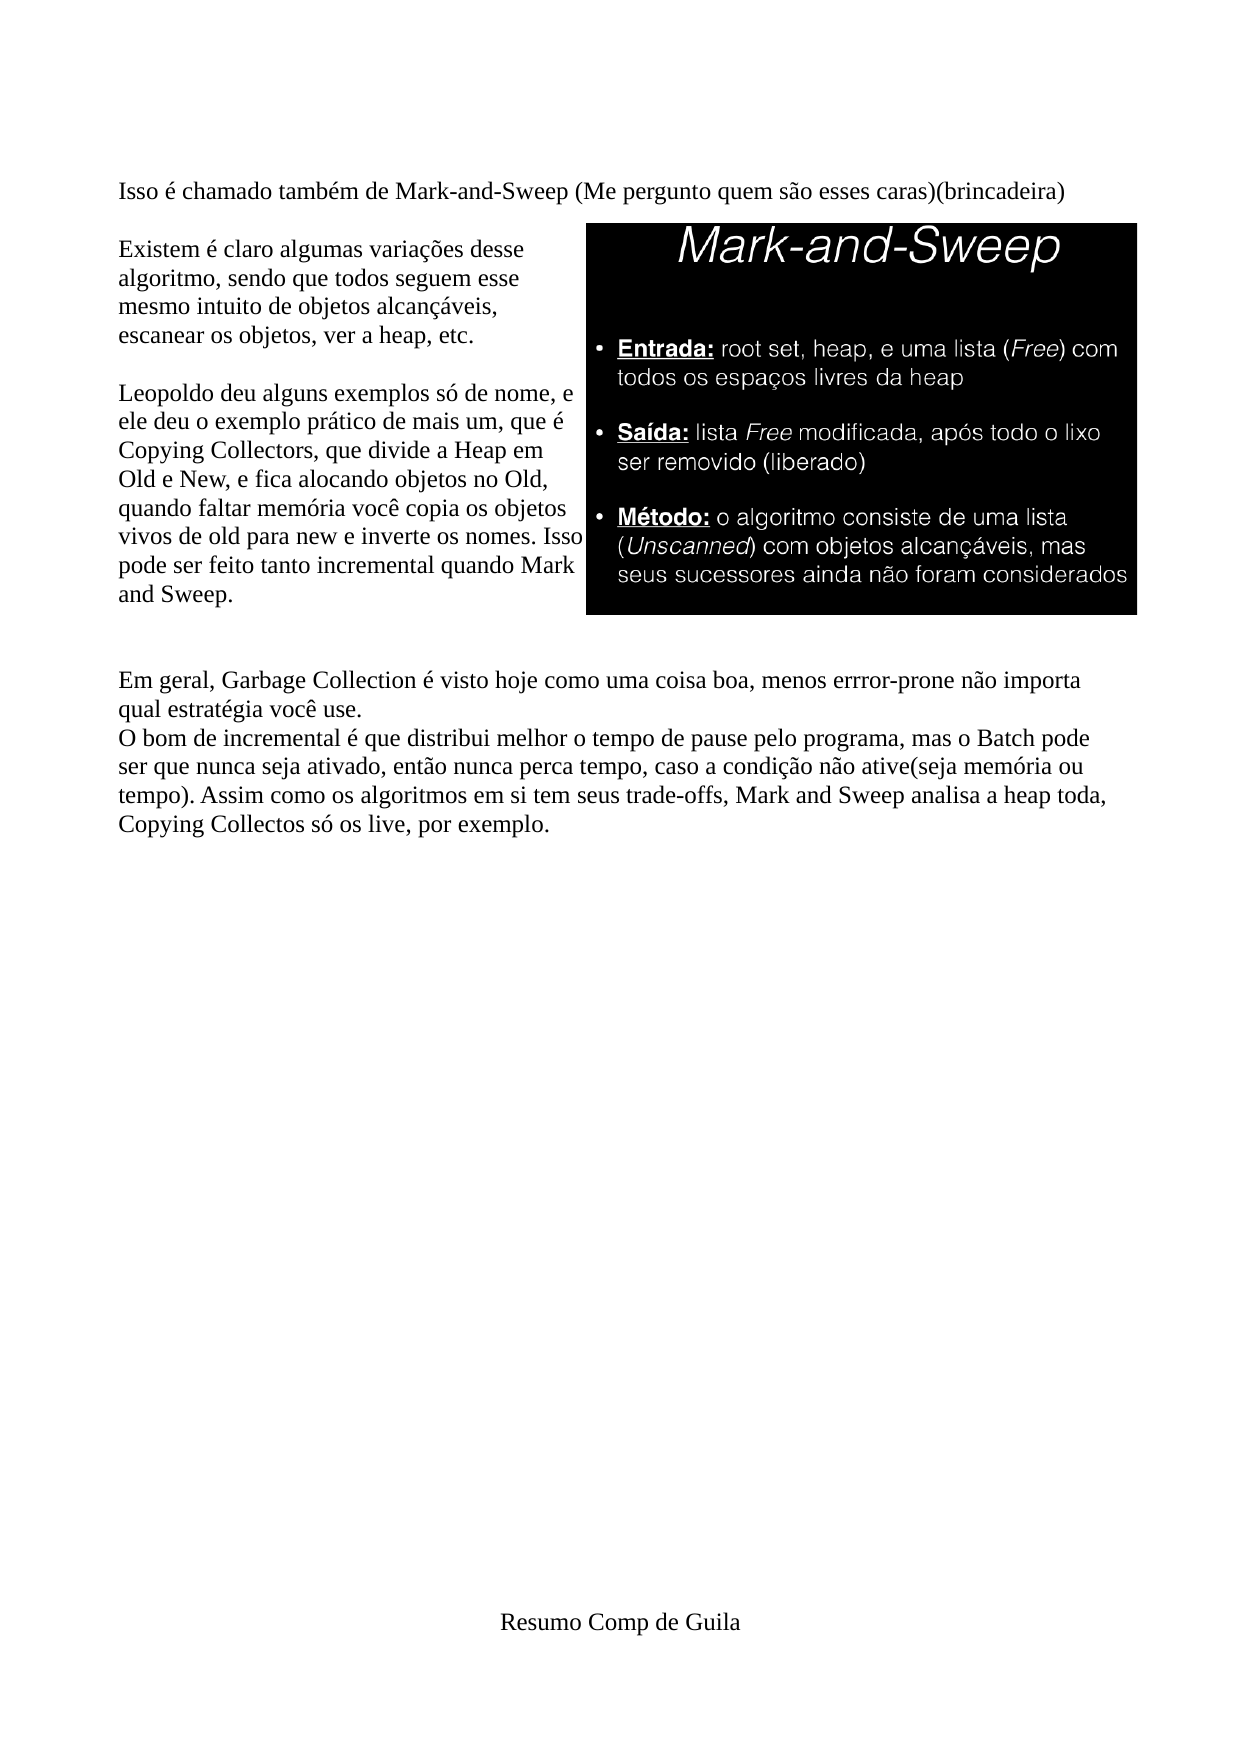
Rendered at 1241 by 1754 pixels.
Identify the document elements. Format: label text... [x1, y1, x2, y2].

text Existem é claro algumas variações desse algoritmo, sendo que todos seguem esse mesmo intuito de objetos alcançáveis, escanear os objetos, ver a heap, etc. [118, 234, 586, 349]
picture [586, 223, 1138, 615]
text Isso é chamado também de Mark-and-Sweep (Me pergunto quem são esses caras)(brincadeira) [118, 176, 1122, 205]
text Leopoldo deu alguns exemplos só de nome, e ele deu o exemplo prático de mais um, que é Copying Collectors, que divide a Heap em Old e New, e fica alocando objetos no Old, quando faltar memória você copia os objetos vivos de old para new e inverte os nomes. Isso pode ser feito tanto incremental quando Mark and Sweep. [118, 378, 586, 608]
text Em geral, Garbage Collection é visto hoje como uma coisa boa, menos errror-prone não importa qual estratégia você use. [118, 665, 1122, 723]
text O bom de incremental é que distribui melhor o tempo de pause pelo programa, mas o Batch pode ser que nunca seja ativado, então nunca perca tempo, caso a condição não ative(seja memória ou tempo). Assim como os algoritmos em si tem seus trade-offs, Mark and Sweep analisa a heap toda, Copying Collectos só os live, por exemplo. [118, 723, 1122, 838]
